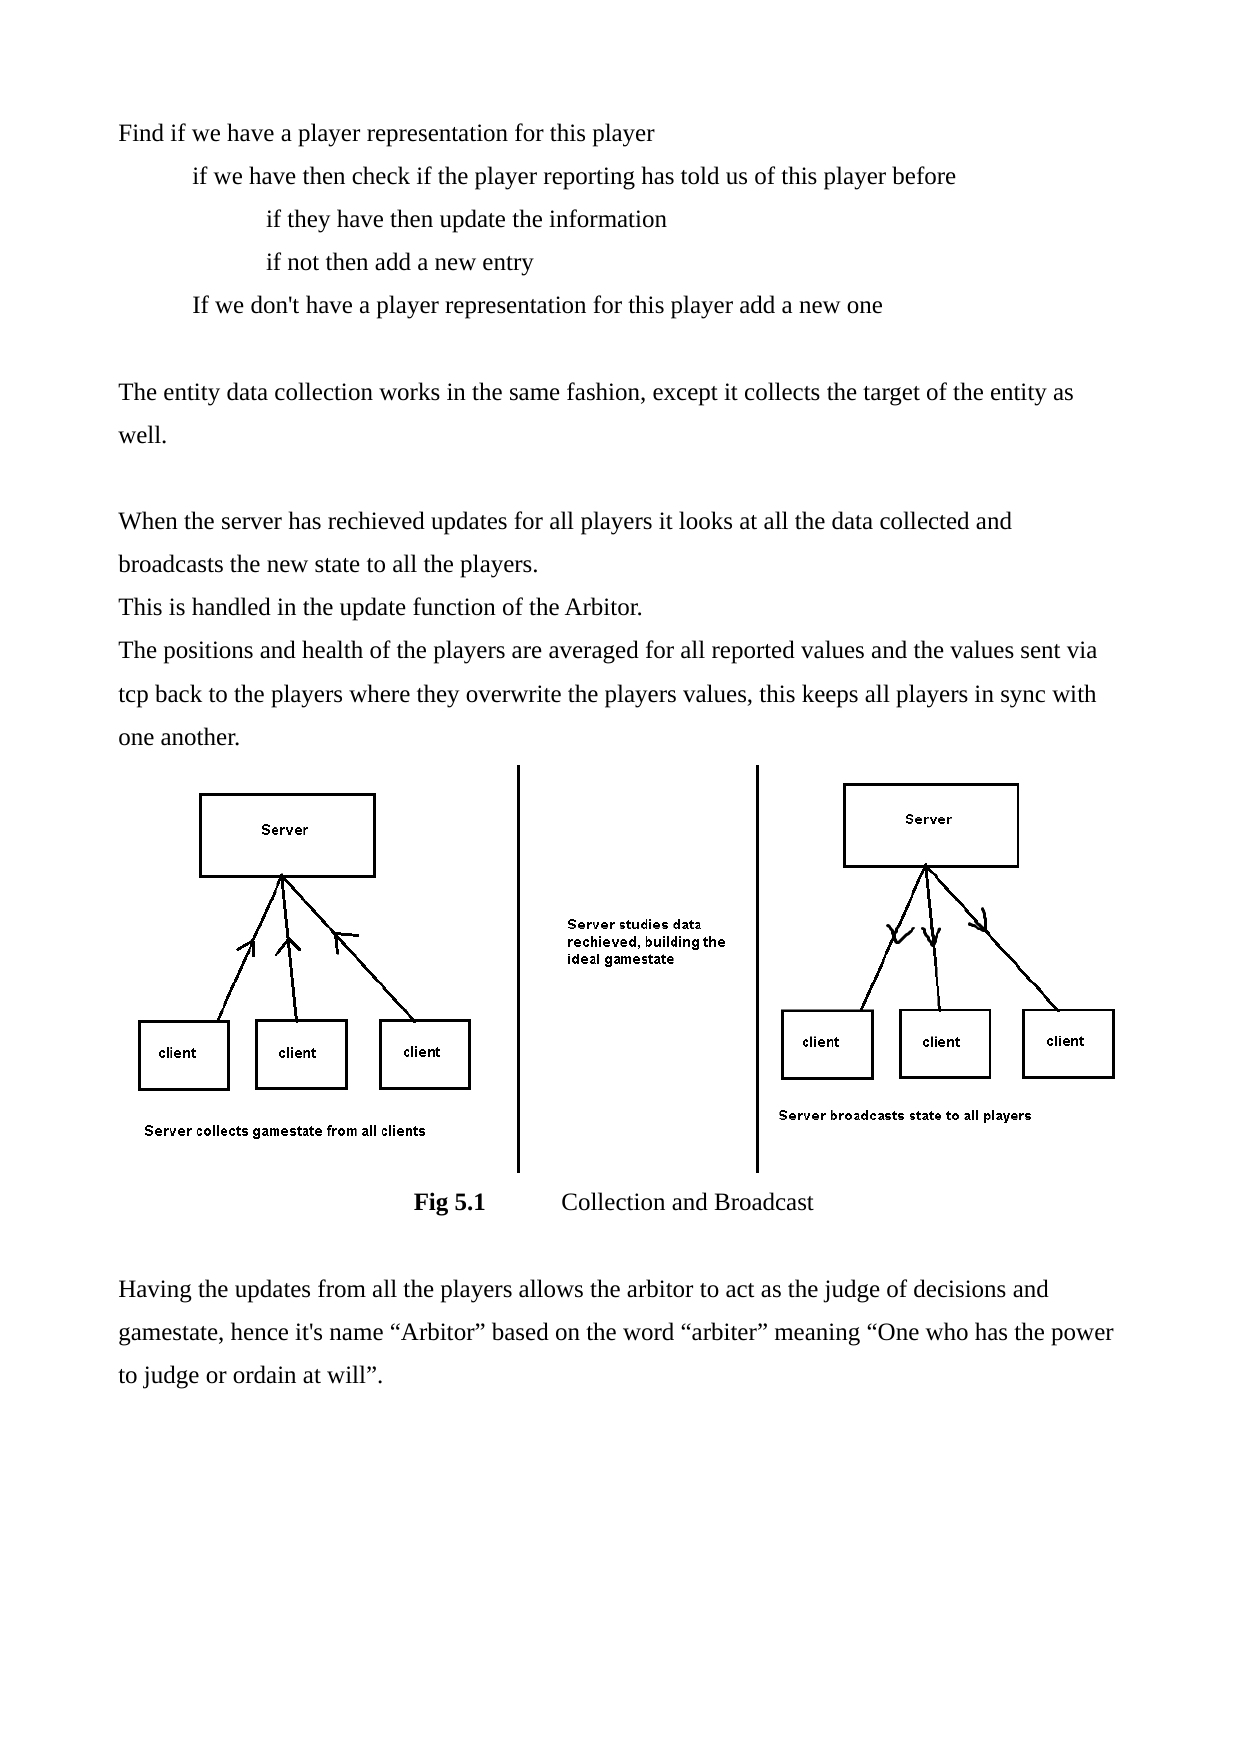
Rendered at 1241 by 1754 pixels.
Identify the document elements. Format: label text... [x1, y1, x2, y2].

text if not then add a new entry [118, 247, 1122, 276]
text Having the updates from all the players allows the arbitor to act as the judge of decisions and gamestate, hence it's name “Arbitor” based on the word “arbiter” meaning “One who has the power to judge or ordain at will”. [118, 1231, 1122, 1389]
picture [118, 765, 1123, 1173]
text Fig 5.1 Collection and Broadcast [118, 1173, 1122, 1216]
text If we don't have a player representation for this player add a new one [118, 291, 1122, 319]
text if they have then update the information [118, 204, 1122, 233]
text if we have then check if the player reporting has told us of this player before [118, 161, 1122, 190]
text When the server has rechieved updates for all players it looks at all the data collected and broadcasts the new state to all the players. [118, 506, 1122, 578]
text The entity data collection works in the same fashion, except it collects the target of the entity as well. [118, 377, 1122, 449]
text This is handled in the update function of the Arbitor. [118, 592, 1122, 621]
text The positions and health of the players are averaged for all reported values and the values sent via tcp back to the players where they overwrite the players values, this keeps all players in sync with one another. [118, 636, 1122, 751]
text Find if we have a player representation for this player [118, 118, 1122, 147]
